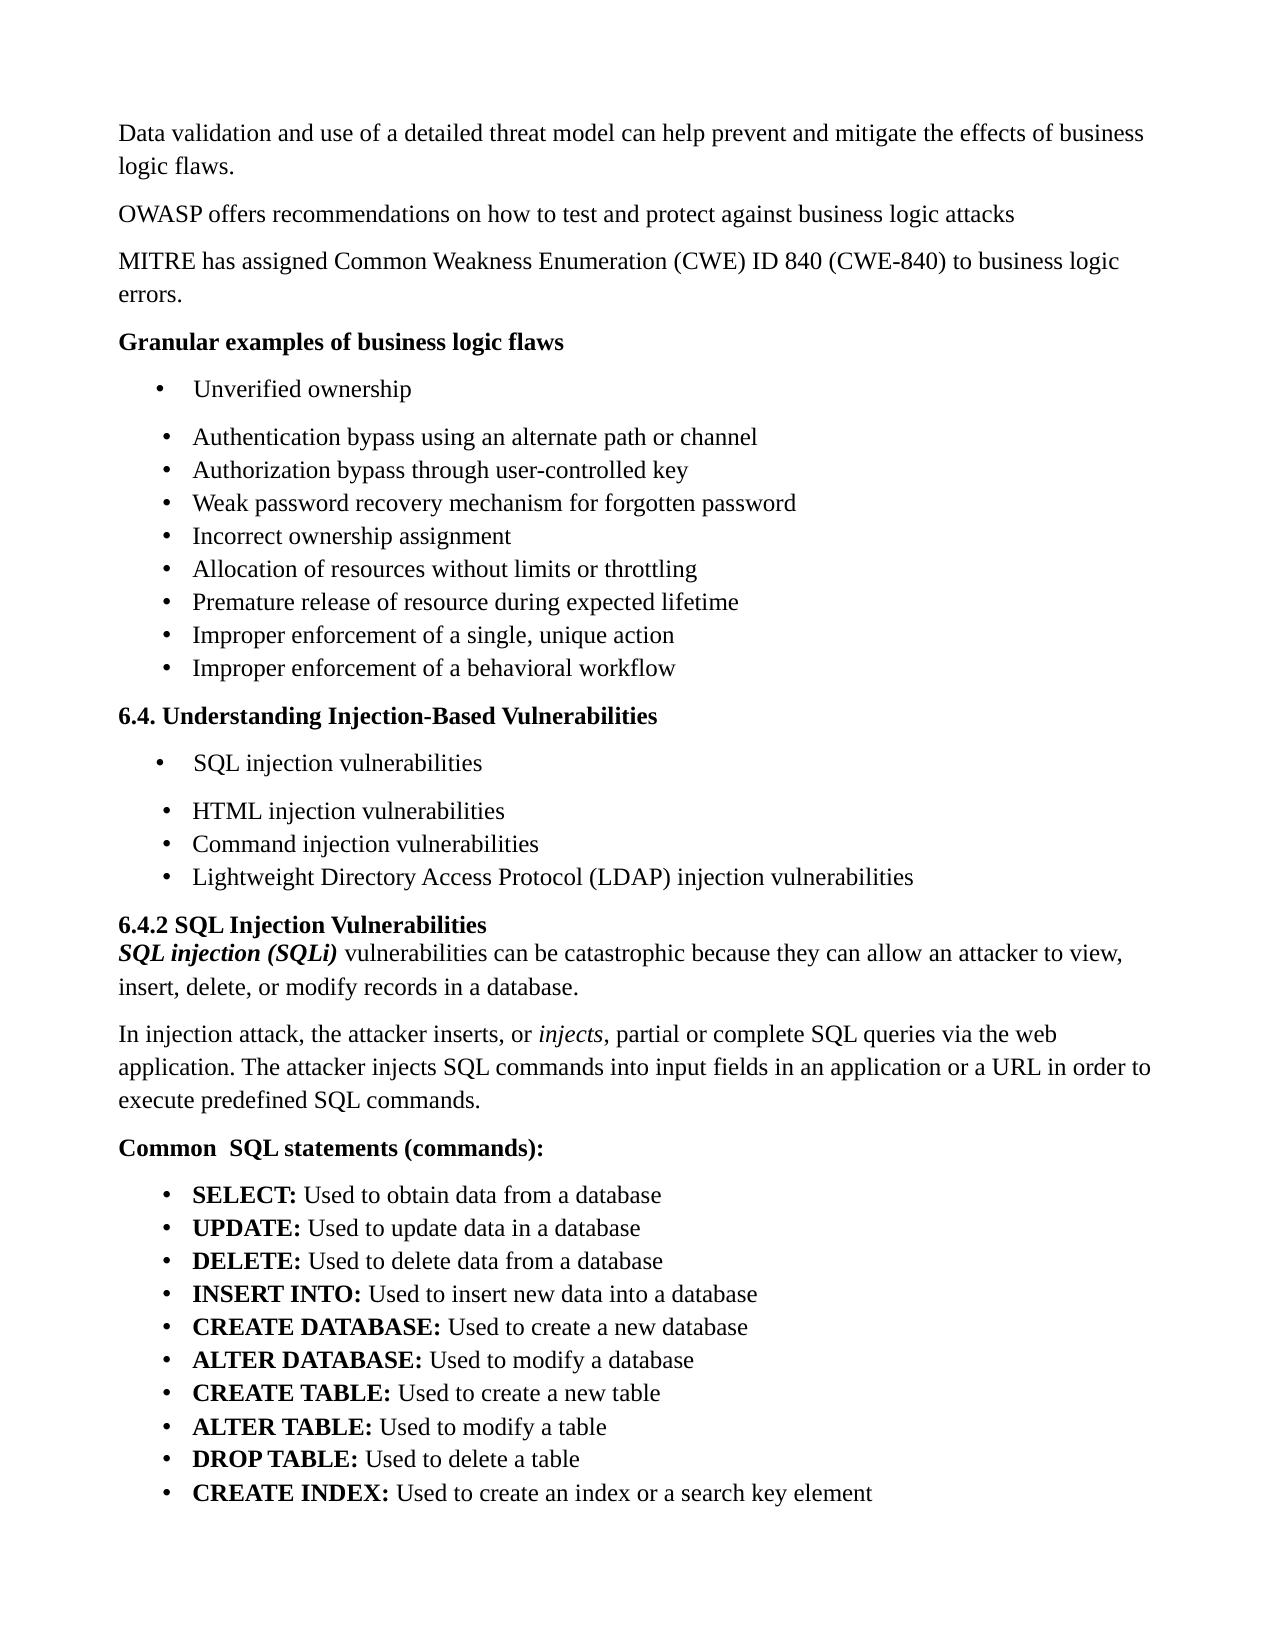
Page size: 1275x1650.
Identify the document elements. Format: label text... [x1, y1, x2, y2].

text MITRE has assigned Common Weakness Enumeration (CWE) ID 840 (CWE-840) to business logic errors. [118, 246, 1157, 308]
text OWASP offers recommendations on how to test and protect against business logic attacks [118, 199, 1157, 227]
list Lightweight Directory Access Protocol (LDAP) injection vulnerabilities [162, 862, 1157, 891]
list UPDATE: Used to update data in a database [162, 1213, 1157, 1242]
text Data validation and use of a detailed threat model can help prevent and mitigate the effects of business logic flaws. [118, 118, 1157, 180]
text Granular examples of business logic flaws [118, 327, 1157, 356]
list ALTER TABLE: Used to modify a table [162, 1412, 1157, 1440]
list ALTER DATABASE: Used to modify a database [162, 1346, 1157, 1374]
text 6.4. Understanding Injection-Based Vulnerabilities [118, 701, 1157, 730]
list CREATE DATABASE: Used to create a new database [162, 1312, 1157, 1341]
text Common SQL statements (commands): [118, 1133, 1157, 1162]
list CREATE TABLE: Used to create a new table [162, 1378, 1157, 1407]
list Improper enforcement of a behavioral workflow [162, 653, 1157, 682]
list Unverified ownership [156, 374, 1157, 403]
text In injection attack, the attacker inserts, or injects, partial or complete SQL queries via the web application. The attacker injects SQL commands into input fields in an application or a URL in order to execute predefined SQL commands. [118, 1019, 1157, 1114]
list CREATE INDEX: Used to create an index or a search key element [162, 1478, 1157, 1506]
list SQL injection vulnerabilities [156, 748, 1157, 777]
list DROP TABLE: Used to delete a table [162, 1444, 1157, 1473]
list Weak password recovery mechanism for forgotten password [162, 488, 1157, 517]
list Improper enforcement of a single, unique action [162, 620, 1157, 649]
list SELECT: Used to obtain data from a database [162, 1180, 1157, 1209]
list INSERT INTO: Used to insert new data into a database [162, 1279, 1157, 1308]
text SQL injection (SQLi) vulnerabilities can be catastrophic because they can allow an attacker to view, insert, delete, or modify records in a database. [118, 938, 1157, 1000]
list Authentication bypass using an alternate path or channel [162, 422, 1157, 451]
list HTML injection vulnerabilities [162, 796, 1157, 825]
text 6.4.2 SQL Injection Vulnerabilities [118, 910, 1157, 938]
list Incorrect ownership assignment [162, 521, 1157, 550]
list Authorization bypass through user-controlled key [162, 455, 1157, 484]
list Command injection vulnerabilities [162, 829, 1157, 858]
list DELETE: Used to delete data from a database [162, 1246, 1157, 1275]
list Allocation of resources without limits or throttling [162, 554, 1157, 583]
list Premature release of resource during expected lifetime [162, 587, 1157, 616]
